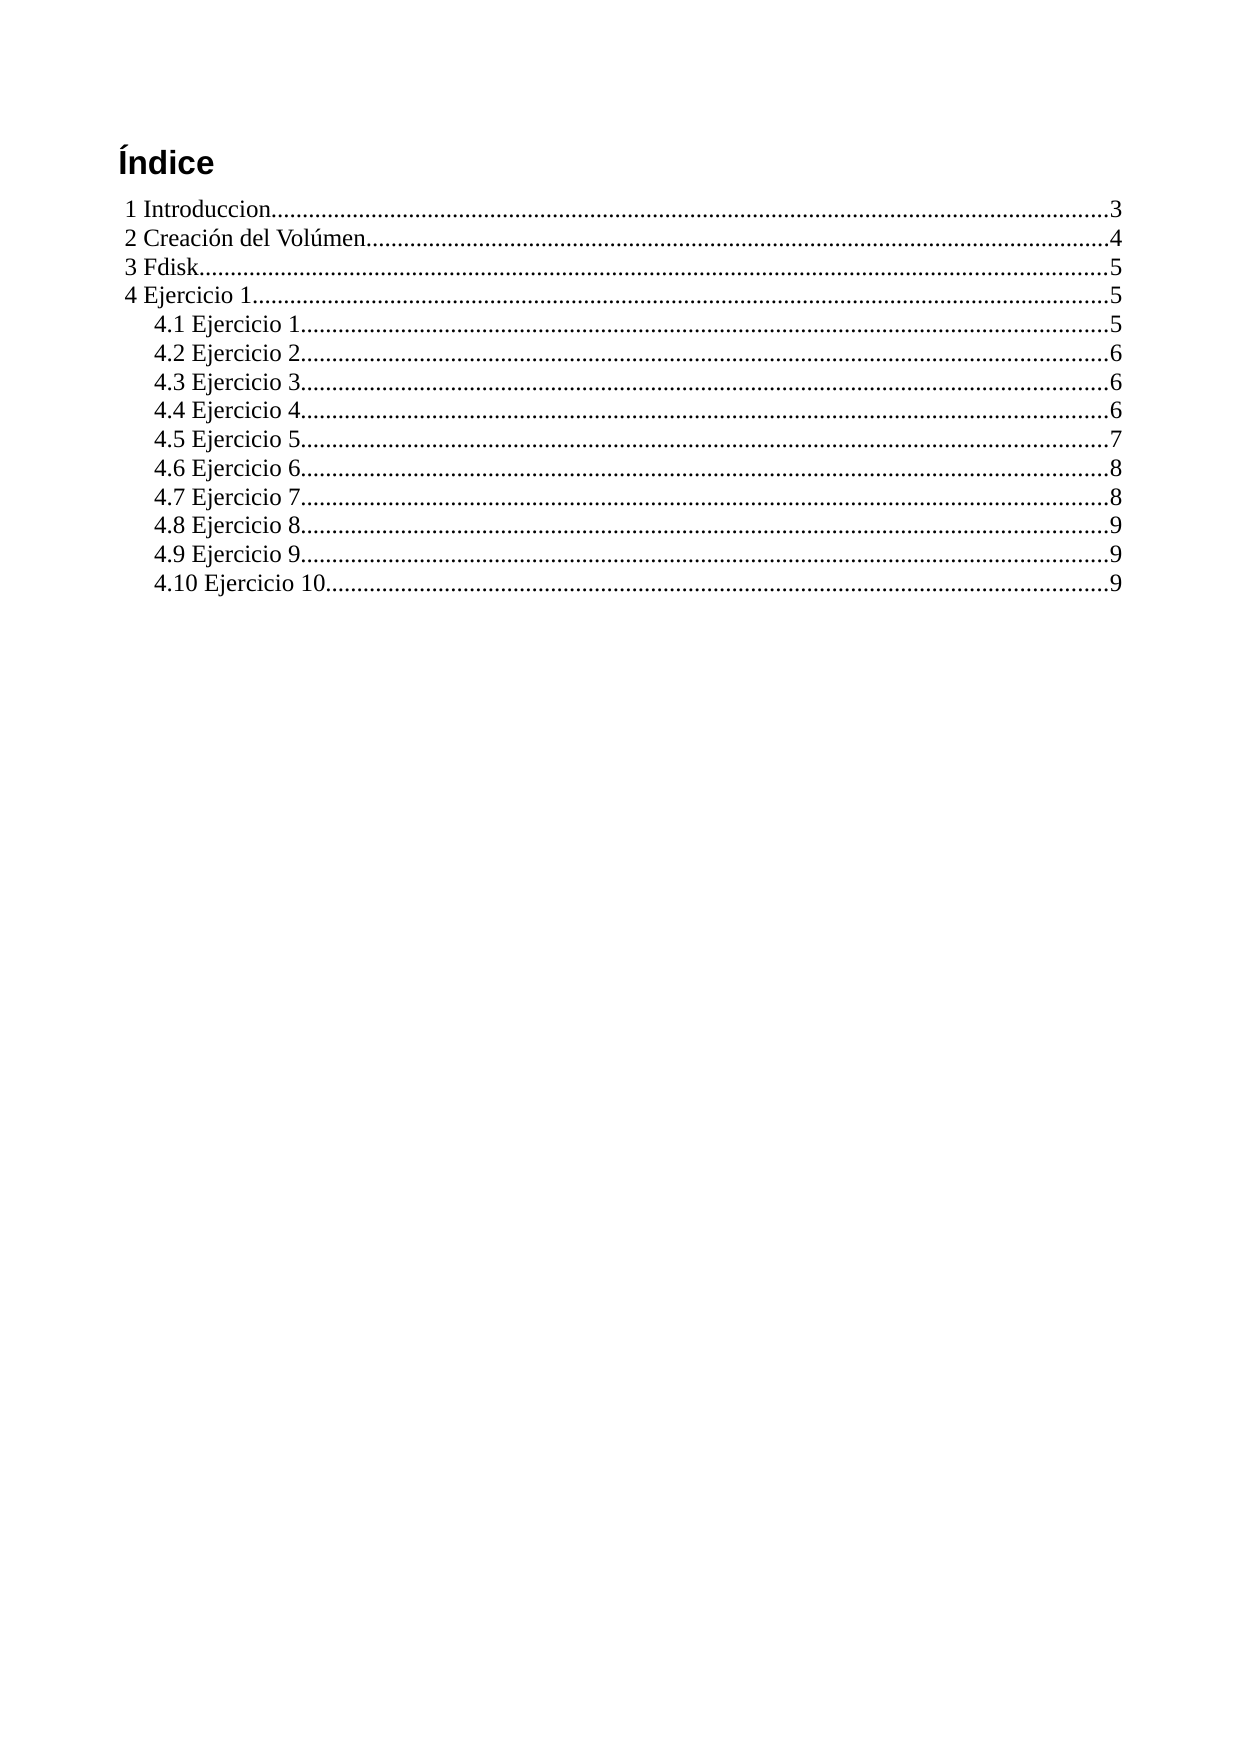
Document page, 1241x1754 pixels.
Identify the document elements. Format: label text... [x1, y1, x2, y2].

text 4.10 Ejercicio 10 9 [148, 568, 1122, 597]
subtitle Índice [118, 143, 1122, 182]
text 3 Fdisk 5 [118, 252, 1122, 280]
text 4.9 Ejercicio 9 9 [148, 539, 1122, 568]
text 4.1 Ejercicio 1 5 [148, 309, 1122, 338]
text 4.7 Ejercicio 7 8 [148, 482, 1122, 510]
text 2 Creación del Volúmen 4 [118, 223, 1122, 252]
text 4.8 Ejercicio 8 9 [148, 510, 1122, 539]
text 4.6 Ejercicio 6 8 [148, 453, 1122, 482]
text 1 Introduccion 3 [118, 194, 1122, 223]
text 4.4 Ejercicio 4 6 [148, 395, 1122, 424]
text 4 Ejercicio 1 5 [118, 280, 1122, 309]
text 4.3 Ejercicio 3 6 [148, 367, 1122, 395]
text 4.2 Ejercicio 2 6 [148, 338, 1122, 367]
text 4.5 Ejercicio 5 7 [148, 424, 1122, 453]
